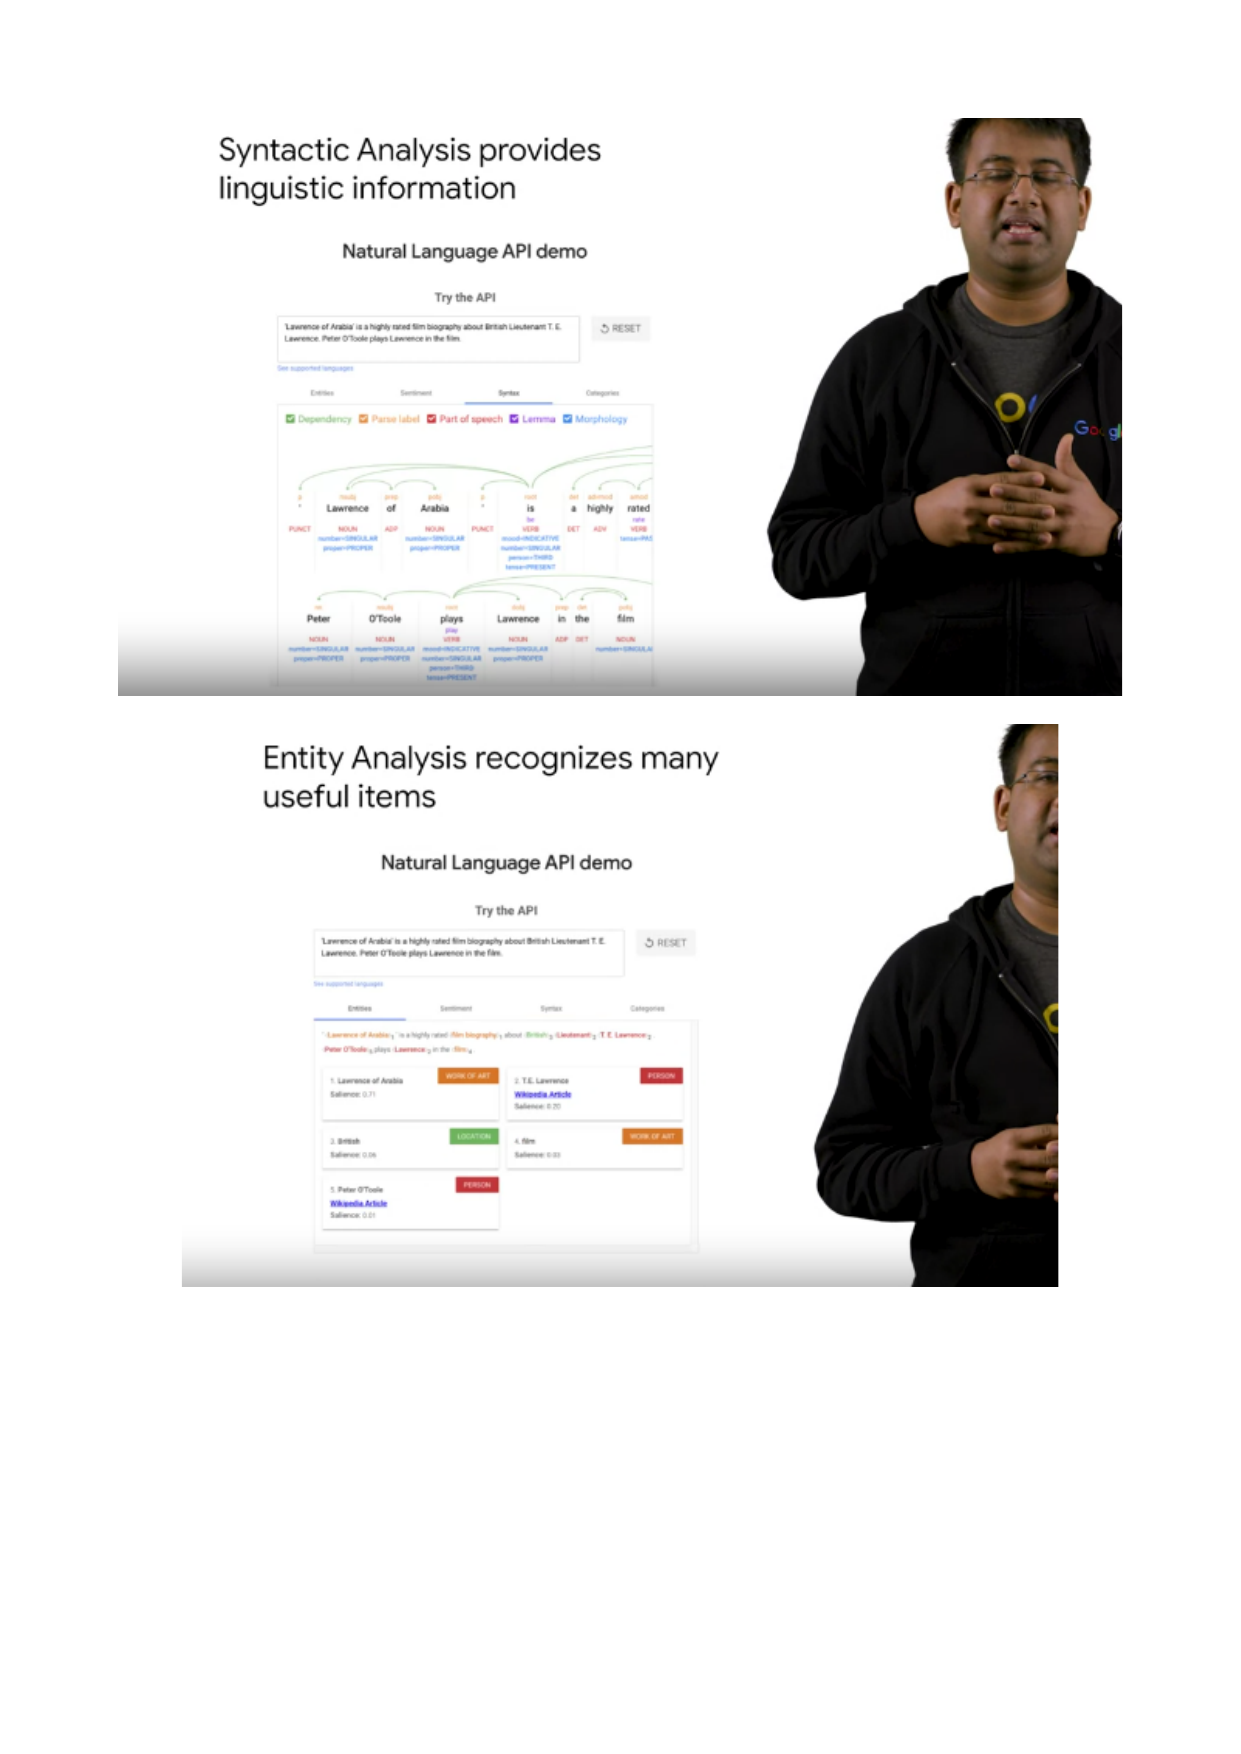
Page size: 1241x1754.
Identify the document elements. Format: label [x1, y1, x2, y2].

picture [181, 724, 1059, 1287]
picture [118, 118, 1123, 696]
